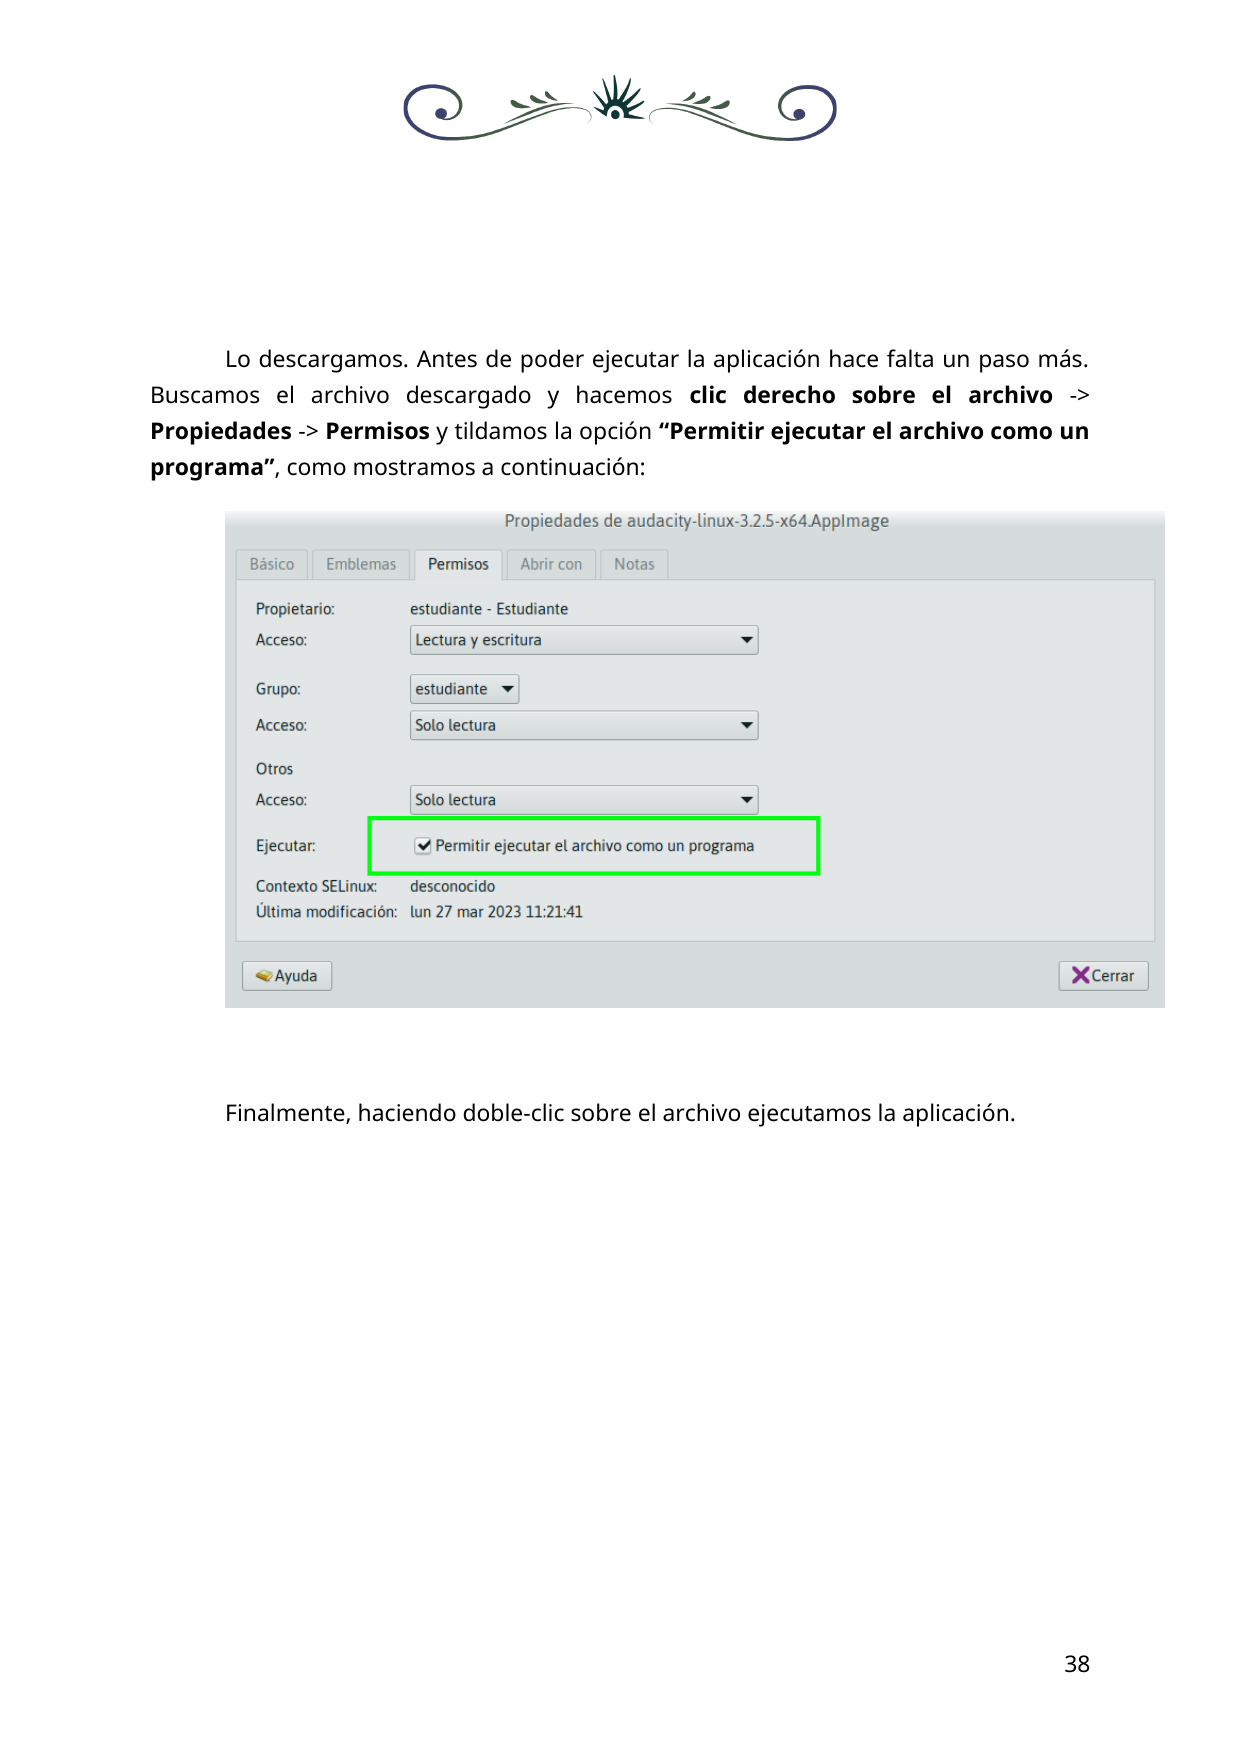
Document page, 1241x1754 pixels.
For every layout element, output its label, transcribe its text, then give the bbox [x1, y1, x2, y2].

picture [403, 75, 837, 141]
text Finalmente, haciendo doble-clic sobre el archivo ejecutamos la aplicación. [150, 1097, 1090, 1129]
text Lo descargamos. Antes de poder ejecutar la aplicación hace falta un paso más. Buscamos el archivo descargado y hacemos clic derecho sobre el archivo -> Propiedades -> Permisos y tildamos la opción “Permitir ejecutar el archivo como un programa”, como mostramos a continuación: [150, 343, 1090, 482]
picture [225, 511, 1166, 1008]
